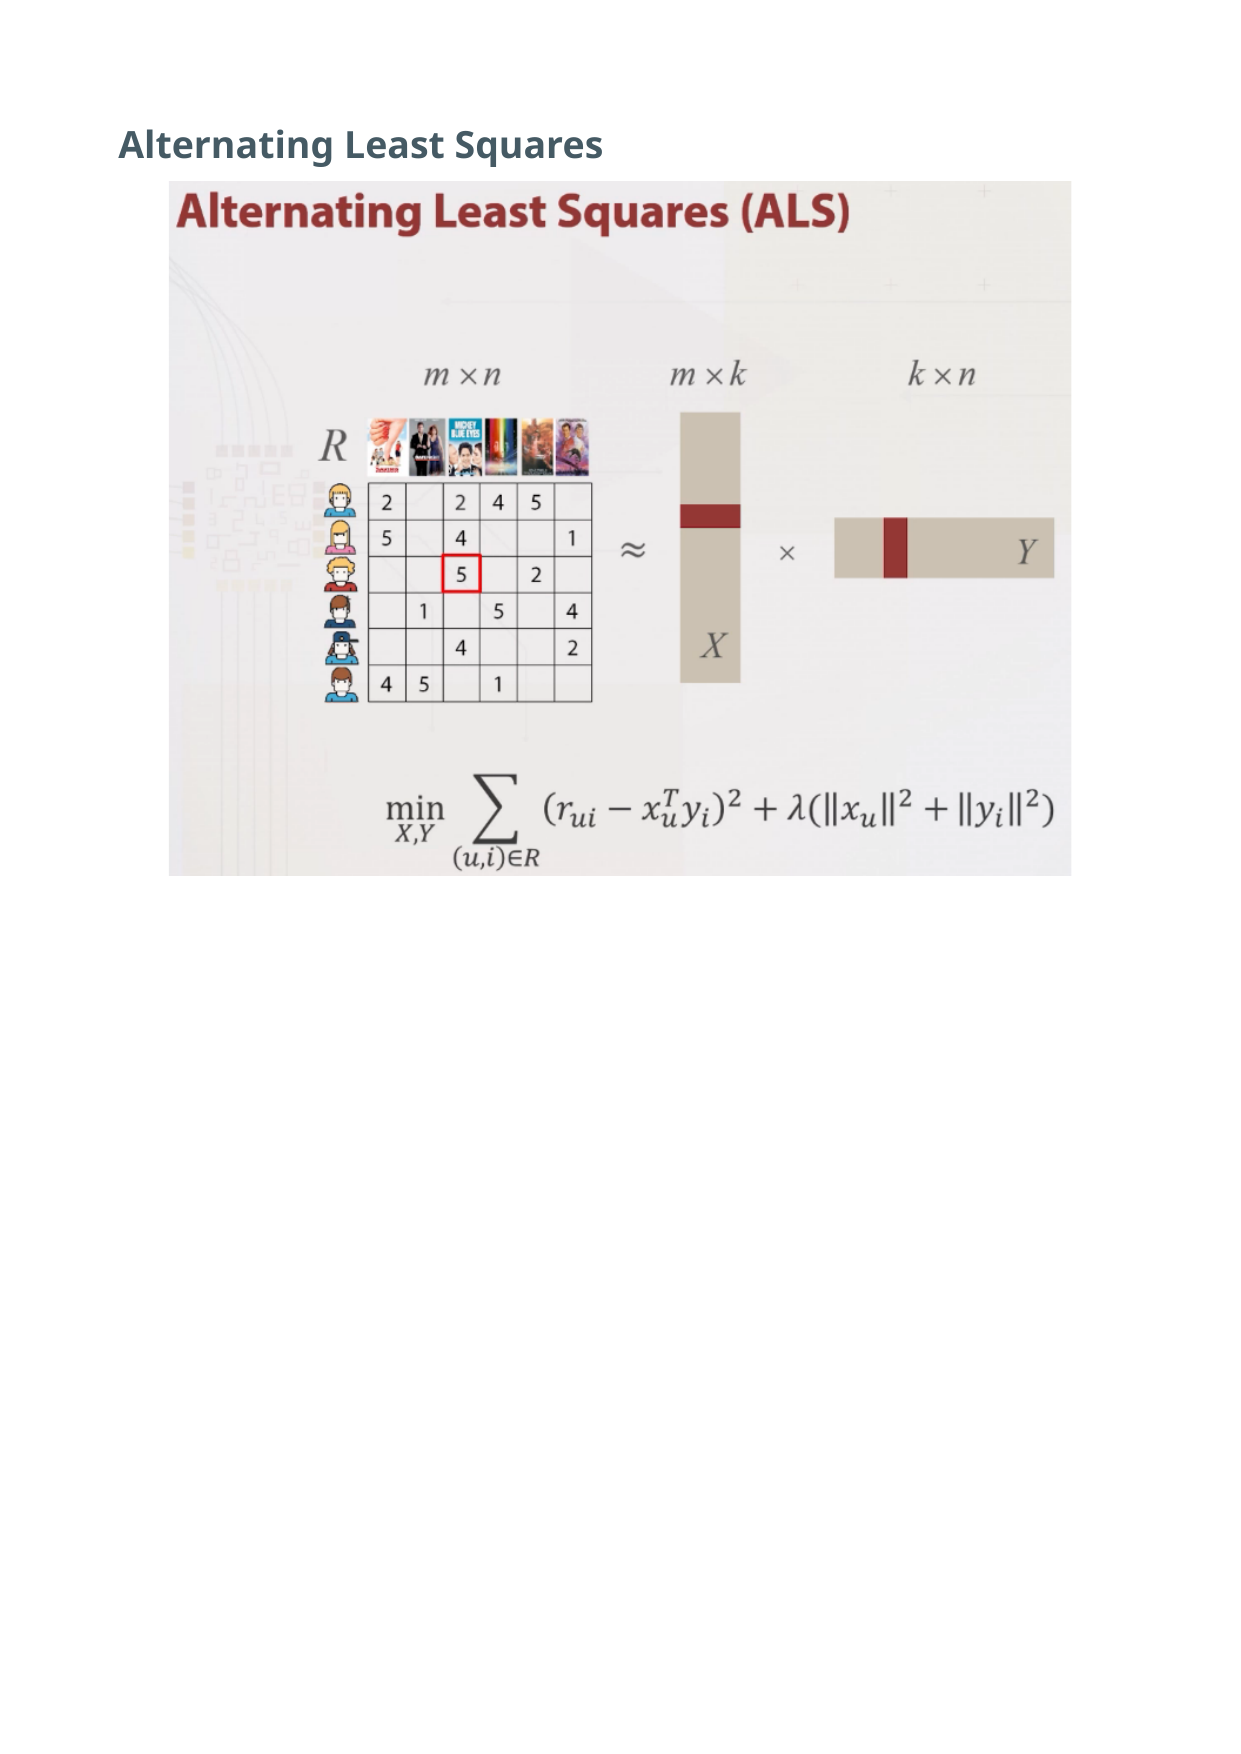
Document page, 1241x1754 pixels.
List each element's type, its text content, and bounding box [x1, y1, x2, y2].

picture [168, 181, 1072, 876]
subtitle Alternating Least Squares [118, 118, 1122, 169]
